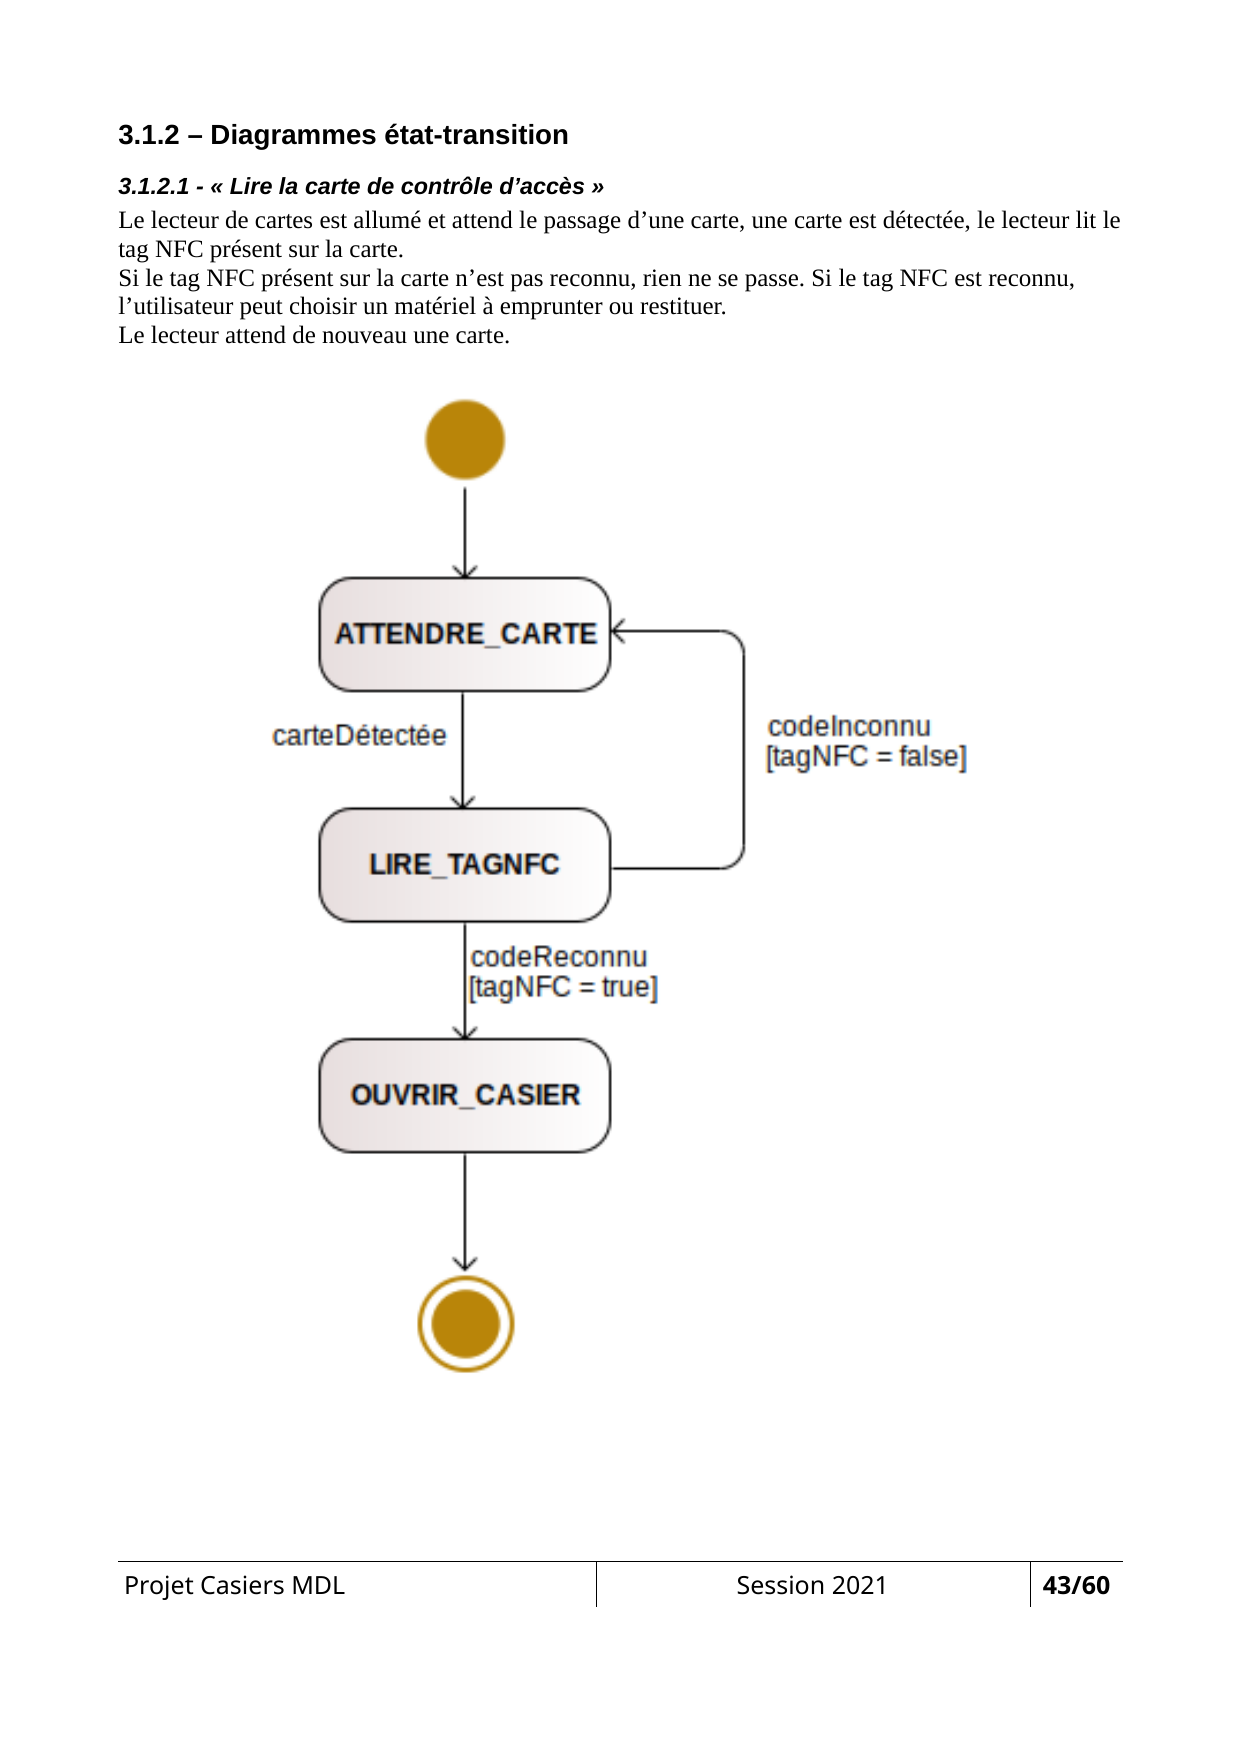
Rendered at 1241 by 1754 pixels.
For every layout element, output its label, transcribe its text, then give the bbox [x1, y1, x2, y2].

subtitle 3.1.2 – Diagrammes état-transition [118, 118, 1122, 150]
subtitle 3.1.2.1 - « Lire la carte de contrôle d’accès » [118, 172, 1122, 199]
text Le lecteur de cartes est allumé et attend le passage d’une carte, une carte est détectée, le lecteur lit le tag NFC présent sur la carte. [118, 205, 1122, 263]
text Si le tag NFC présent sur la carte n’est pas reconnu, rien ne se passe. Si le tag NFC est reconnu, l’utilisateur peut choisir un matériel à emprunter ou restituer. [118, 263, 1122, 320]
text Le lecteur attend de nouveau une carte. [118, 320, 1122, 349]
picture [227, 370, 1013, 1403]
